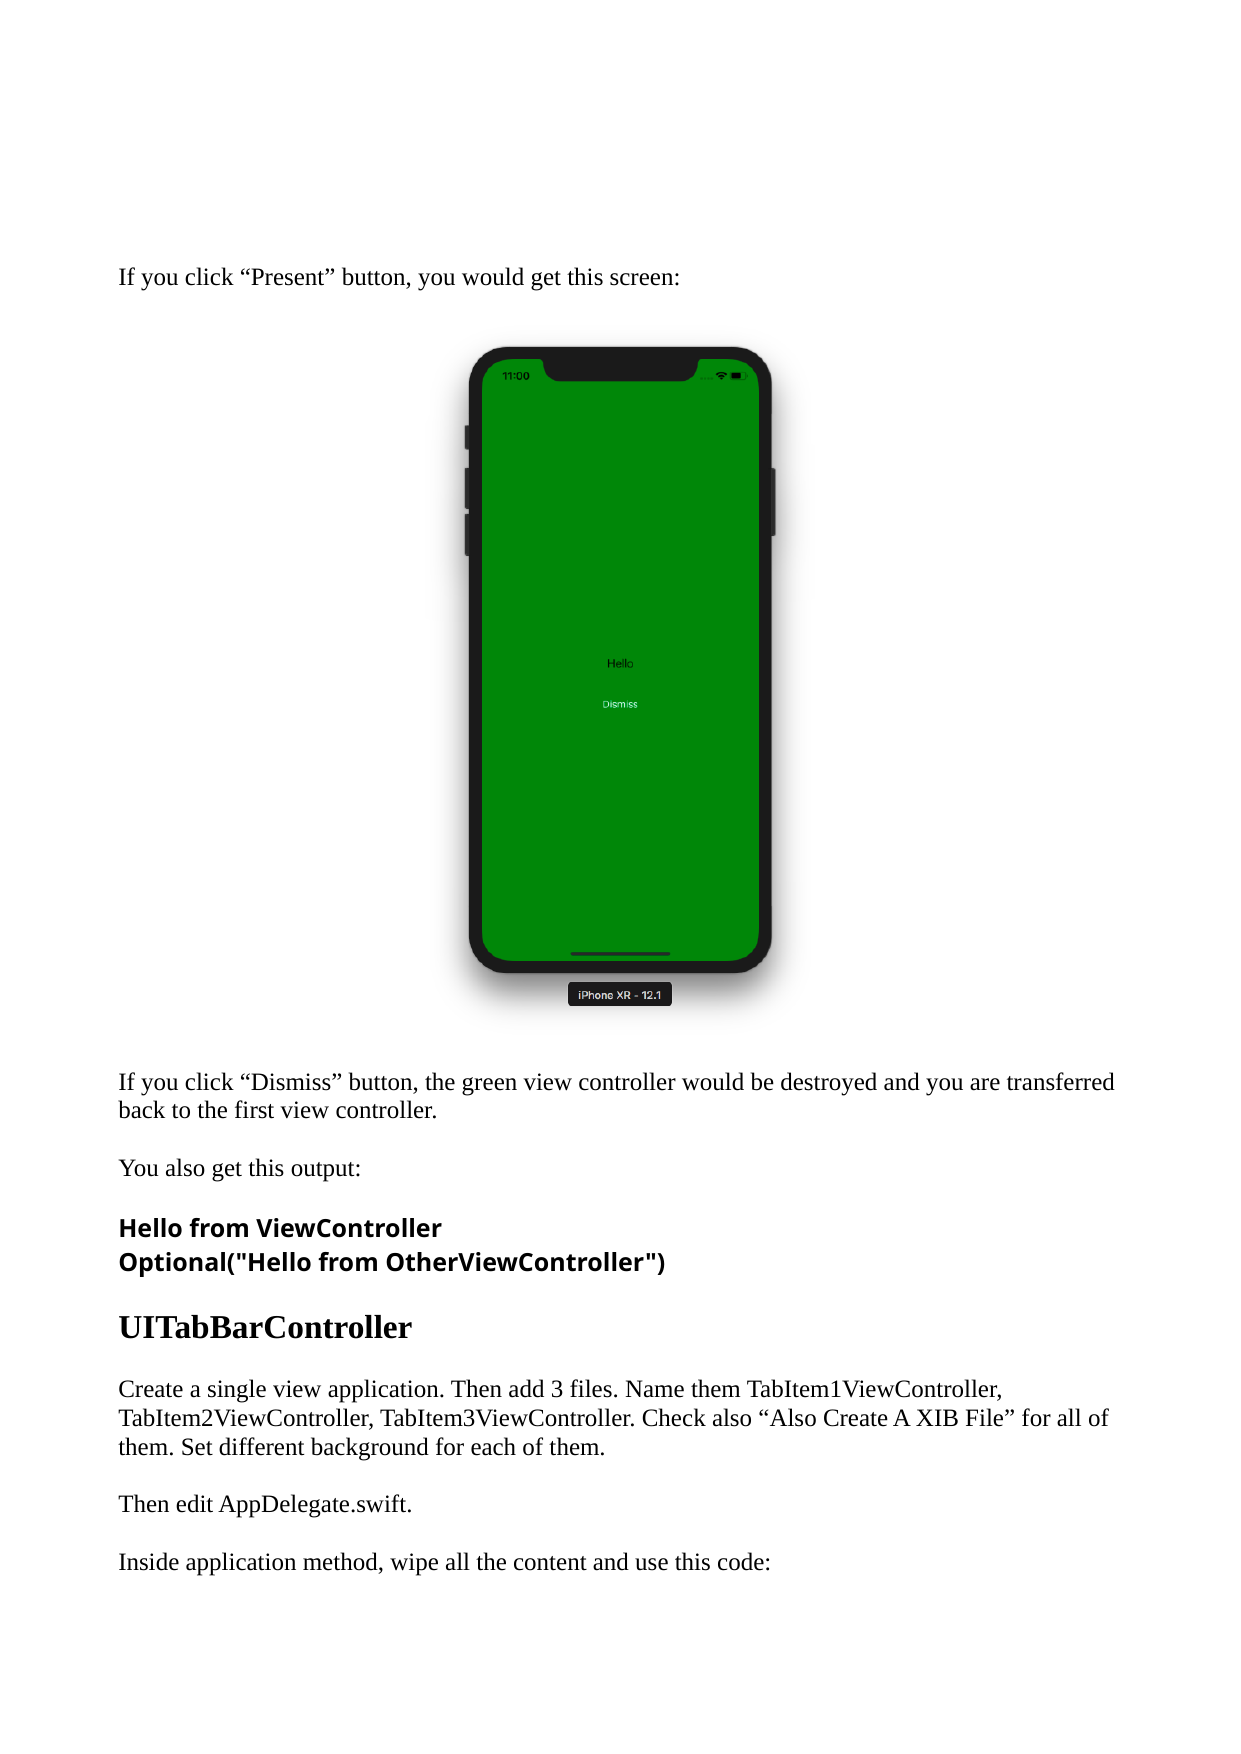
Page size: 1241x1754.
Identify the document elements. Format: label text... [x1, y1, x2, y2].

text Inside application method, wipe all the content and use this code: [118, 1547, 1122, 1576]
text If you click “Dismiss” button, the green view controller would be destroyed and you are transferred back to the first view controller. [118, 1067, 1122, 1124]
text Create a single view application. Then add 3 files. Name them TabItem1ViewController, TabItem2ViewController, TabItem3ViewController. Check also “Also Create A XIB File” for all of them. Set different background for each of them. [118, 1374, 1122, 1461]
picture [415, 319, 825, 1040]
text Optional("Hello from OtherViewController") [118, 1245, 1122, 1279]
text If you click “Present” button, you would get this screen: [118, 262, 1122, 291]
text Then edit AppDelegate.swift. [118, 1489, 1122, 1518]
text You also get this output: [118, 1153, 1122, 1182]
text Hello from ViewController [118, 1211, 1122, 1245]
text UITabBarController [118, 1307, 1122, 1346]
